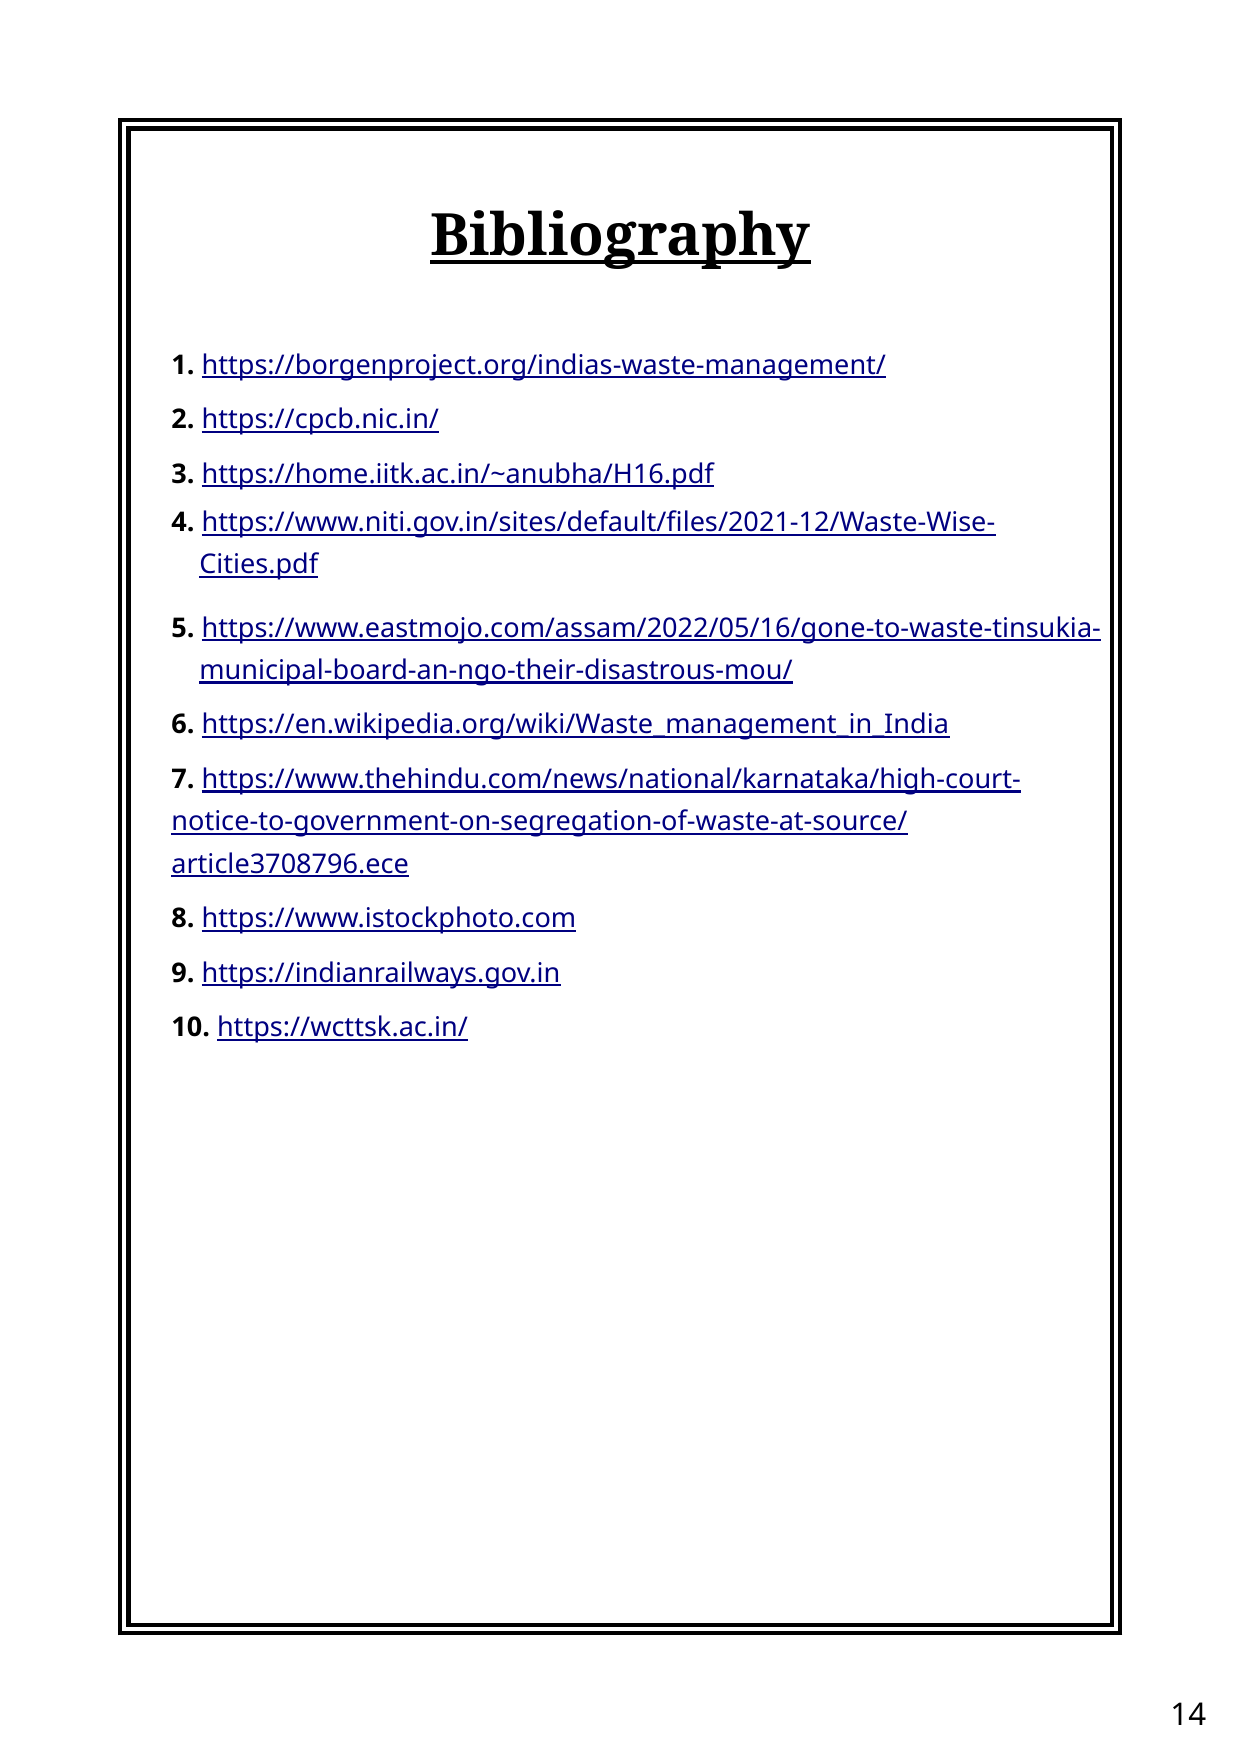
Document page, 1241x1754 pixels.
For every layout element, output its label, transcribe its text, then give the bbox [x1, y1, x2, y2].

text 10. https://wcttsk.ac.in/ [171, 1008, 1069, 1044]
text 5. https://www.eastmojo.com/assam/2022/05/16/gone-to-waste-tinsukia-municipal-board-an-ngo-their-disastrous-mou/ [171, 608, 1107, 687]
text 9. https://indianrailways.gov.in [171, 953, 1069, 990]
text 4. https://www.niti.gov.in/sites/default/files/2021-12/Waste-Wise-Cities.pdf [171, 503, 1069, 582]
title Bibliography [134, 193, 1107, 272]
text 6. https://en.wikipedia.org/wiki/Waste_management_in_India [171, 705, 1069, 742]
text 7. https://www.thehindu.com/news/national/karnataka/high-court-notice-to-government-on-segregation-of-waste-at-source/article3708796.ece [171, 759, 1069, 881]
text 2. https://cpcb.nic.in/ [171, 400, 1069, 437]
text 8. https://www.istockphoto.com [171, 899, 1069, 936]
text 1. https://borgenproject.org/indias-waste-management/ [171, 345, 1069, 382]
text 3. https://home.iitk.ac.in/~anubha/H16.pdf [171, 454, 1069, 491]
